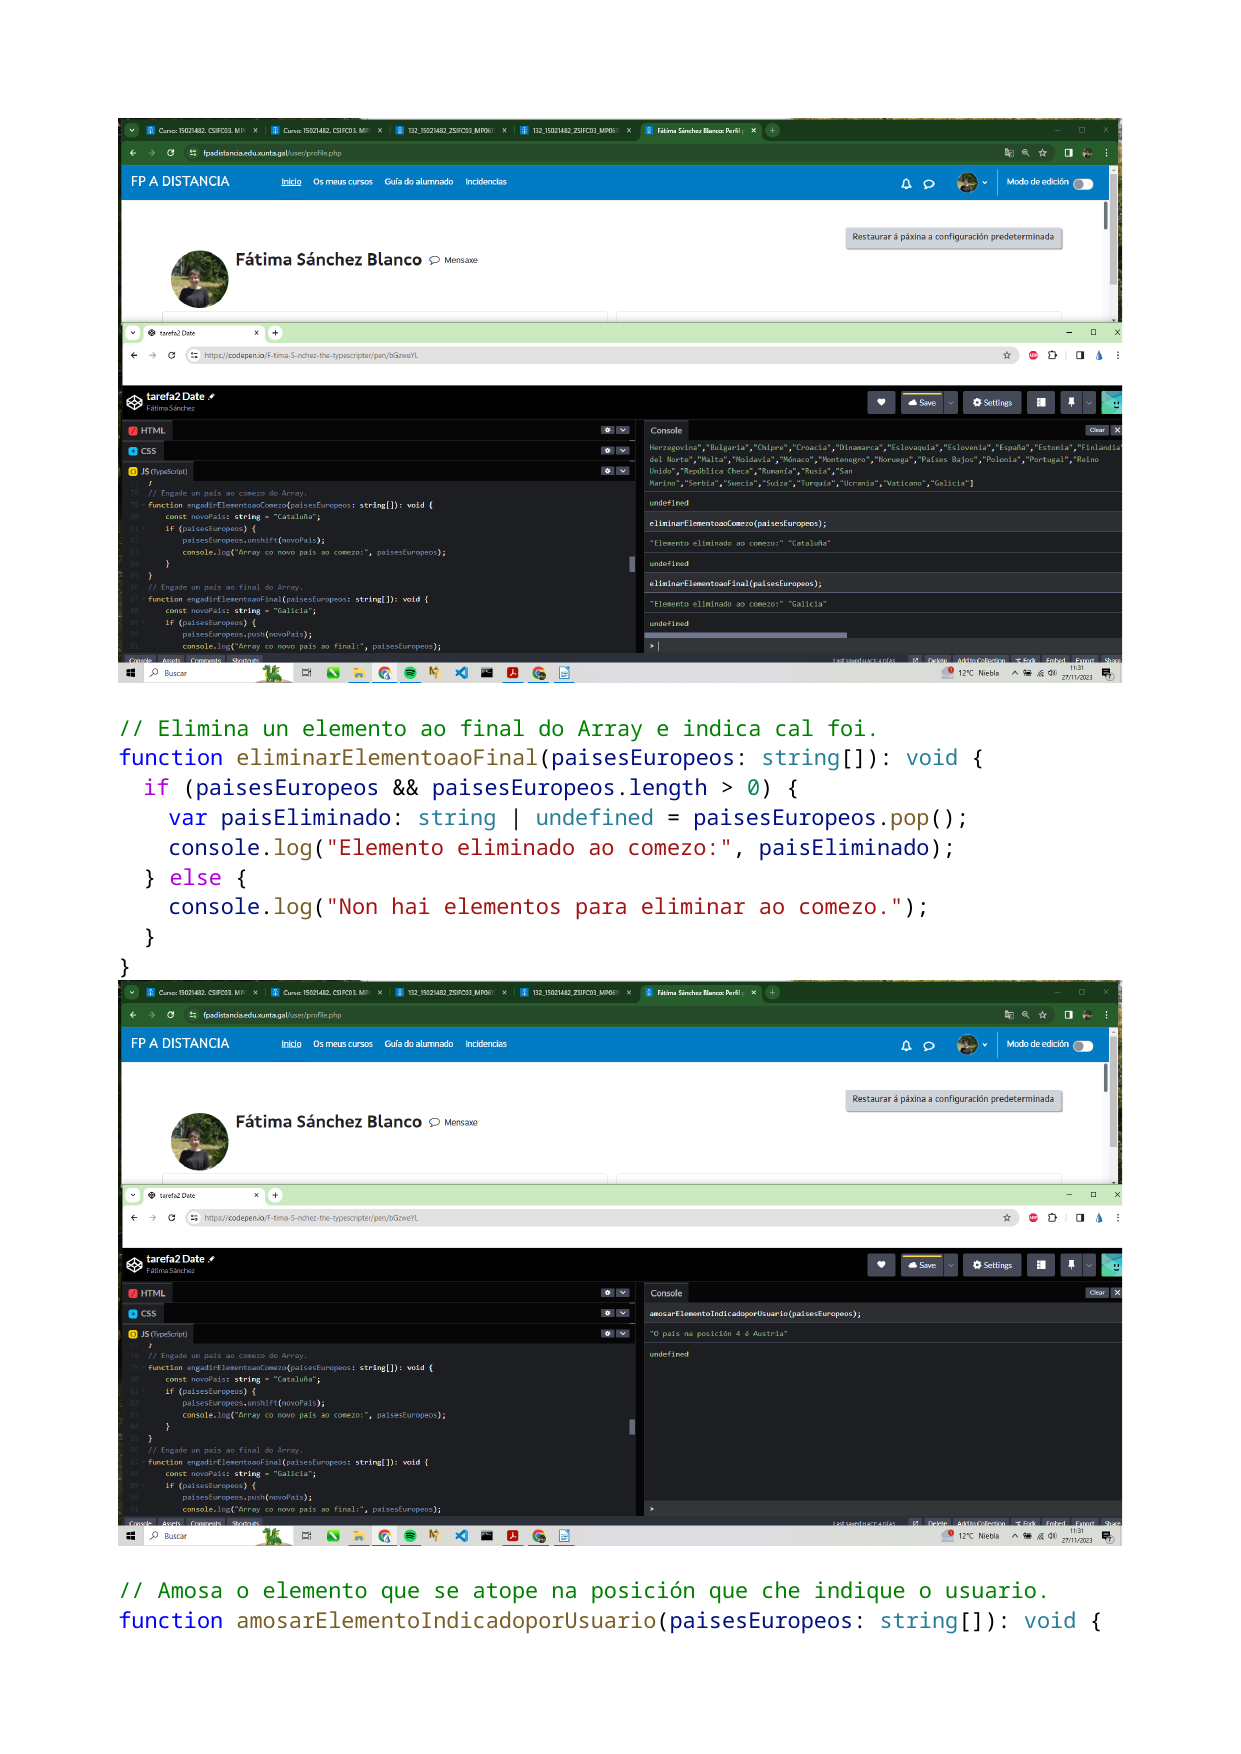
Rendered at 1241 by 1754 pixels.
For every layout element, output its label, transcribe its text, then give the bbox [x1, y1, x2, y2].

text } [118, 921, 1122, 951]
text // Elimina un elemento ao final do Array e indica cal foi. [118, 713, 1122, 742]
text } [118, 951, 1122, 980]
text console.log("Non hai elementos para eliminar ao comezo."); [118, 891, 1122, 921]
text console.log("Elemento eliminado ao comezo:", paisEliminado); [118, 832, 1122, 862]
text function eliminarElementoaoFinal(paisesEuropeos: string[]): void { [118, 742, 1122, 772]
text var paisEliminado: string | undefined = paisesEuropeos.pop(); [118, 802, 1122, 832]
text // Amosa o elemento que se atope na posición que che indique o usuario. [118, 1575, 1122, 1605]
picture [118, 980, 1123, 1546]
text function amosarElementoIndicadoporUsuario(paisesEuropeos: string[]): void { [118, 1605, 1122, 1635]
text } else { [118, 862, 1122, 891]
picture [118, 118, 1123, 683]
text if (paisesEuropeos && paisesEuropeos.length > 0) { [118, 772, 1122, 802]
